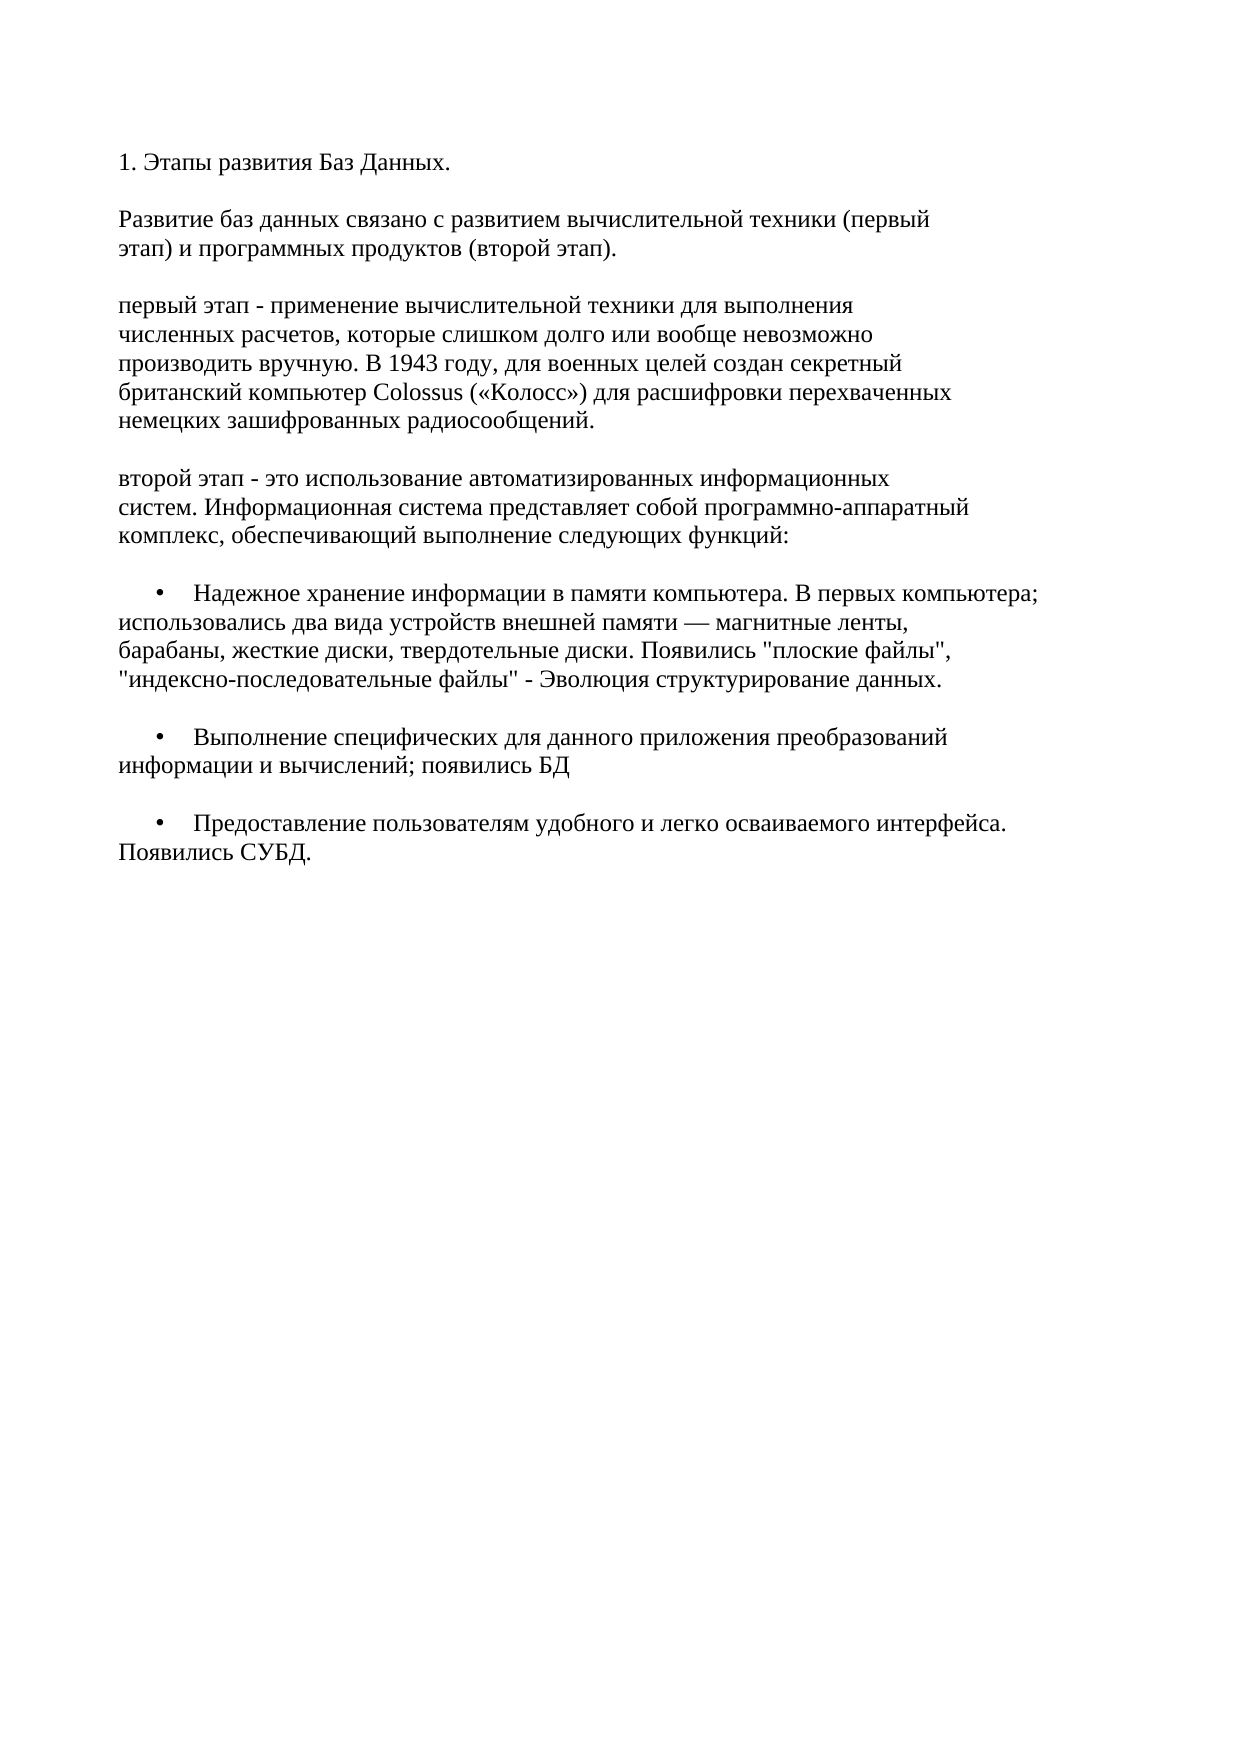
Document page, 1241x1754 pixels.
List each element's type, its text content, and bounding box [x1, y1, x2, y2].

text немецких зашифрованных радиосообщений. [118, 406, 1122, 434]
list Предоставление пользователям удобного и легко осваиваемого интерфейса. [156, 808, 1122, 837]
text "индексно-последовательные файлы" - Эволюция структурирование данных. [118, 664, 1122, 693]
text использовались два вида устройств внешней памяти — магнитные ленты, [118, 607, 1122, 636]
text комплекс, обеспечивающий выполнение следующих функций: [118, 521, 1122, 549]
text систем. Информационная система представляет собой программно-аппаратный [118, 492, 1122, 521]
text Развитие баз данных связано с развитием вычислительной техники (первый [118, 204, 1122, 233]
text первый этап - применение вычислительной техники для выполнения [118, 291, 1122, 319]
text второй этап - это использование автоматизированных информационных [118, 463, 1122, 492]
text британский компьютер Colossus («Колосс») для расшифровки перехваченных [118, 377, 1122, 406]
text 1. Этапы развития Баз Данных. [118, 147, 1122, 176]
list Выполнение специфических для данного приложения преобразований [156, 722, 1122, 751]
text барабаны, жесткие диски, твердотельные диски. Появились "плоские файлы", [118, 636, 1122, 664]
text информации и вычислений; появились БД [118, 751, 1122, 779]
text численных расчетов, которые слишком долго или вообще невозможно [118, 319, 1122, 348]
text этап) и программных продуктов (второй этап). [118, 233, 1122, 262]
text производить вручную. В 1943 году, для военных целей создан секретный [118, 348, 1122, 377]
text Появились СУБД. [118, 837, 1122, 866]
list Надежное хранение информации в памяти компьютера. В первых компьютера; [156, 578, 1122, 607]
